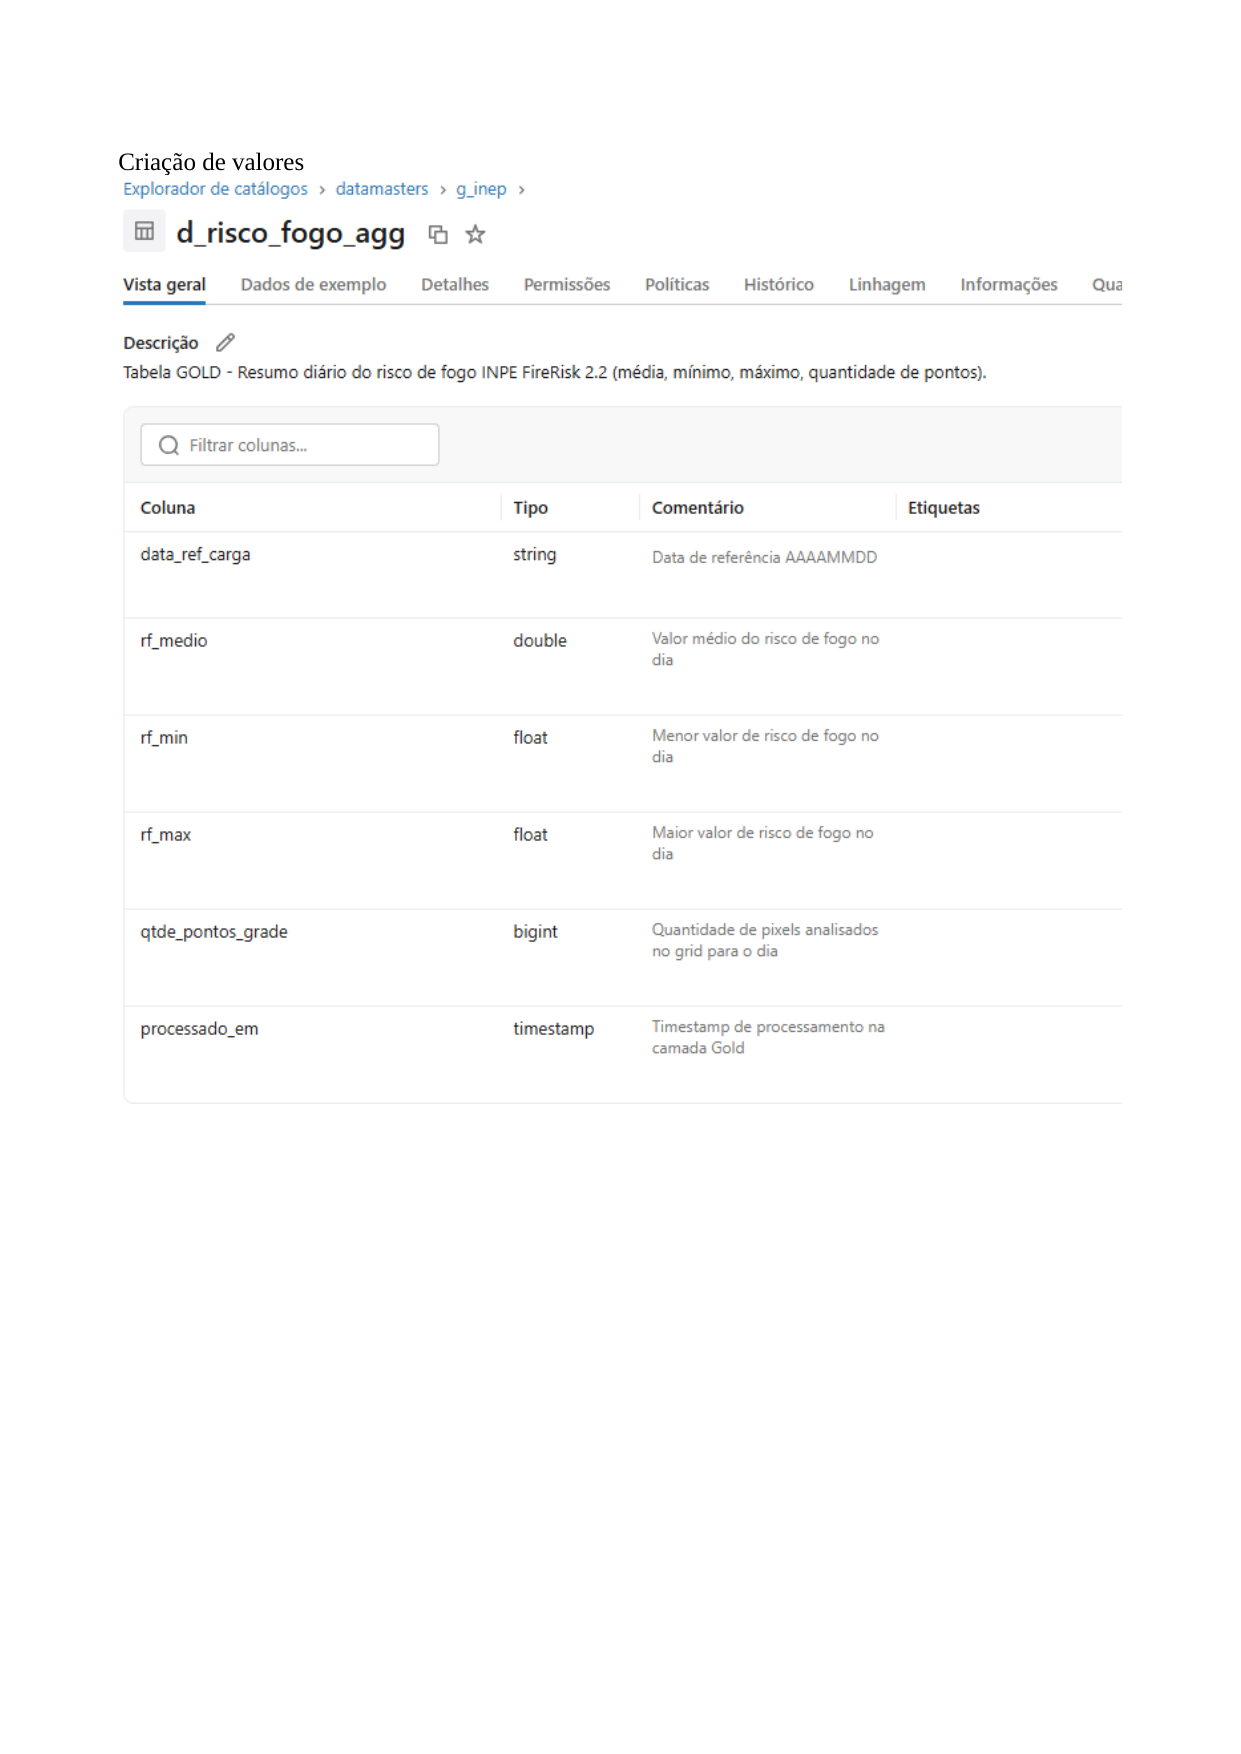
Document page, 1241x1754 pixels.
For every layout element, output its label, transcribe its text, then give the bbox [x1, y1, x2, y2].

text Criação de valores [118, 147, 1122, 175]
picture [118, 175, 1123, 1104]
